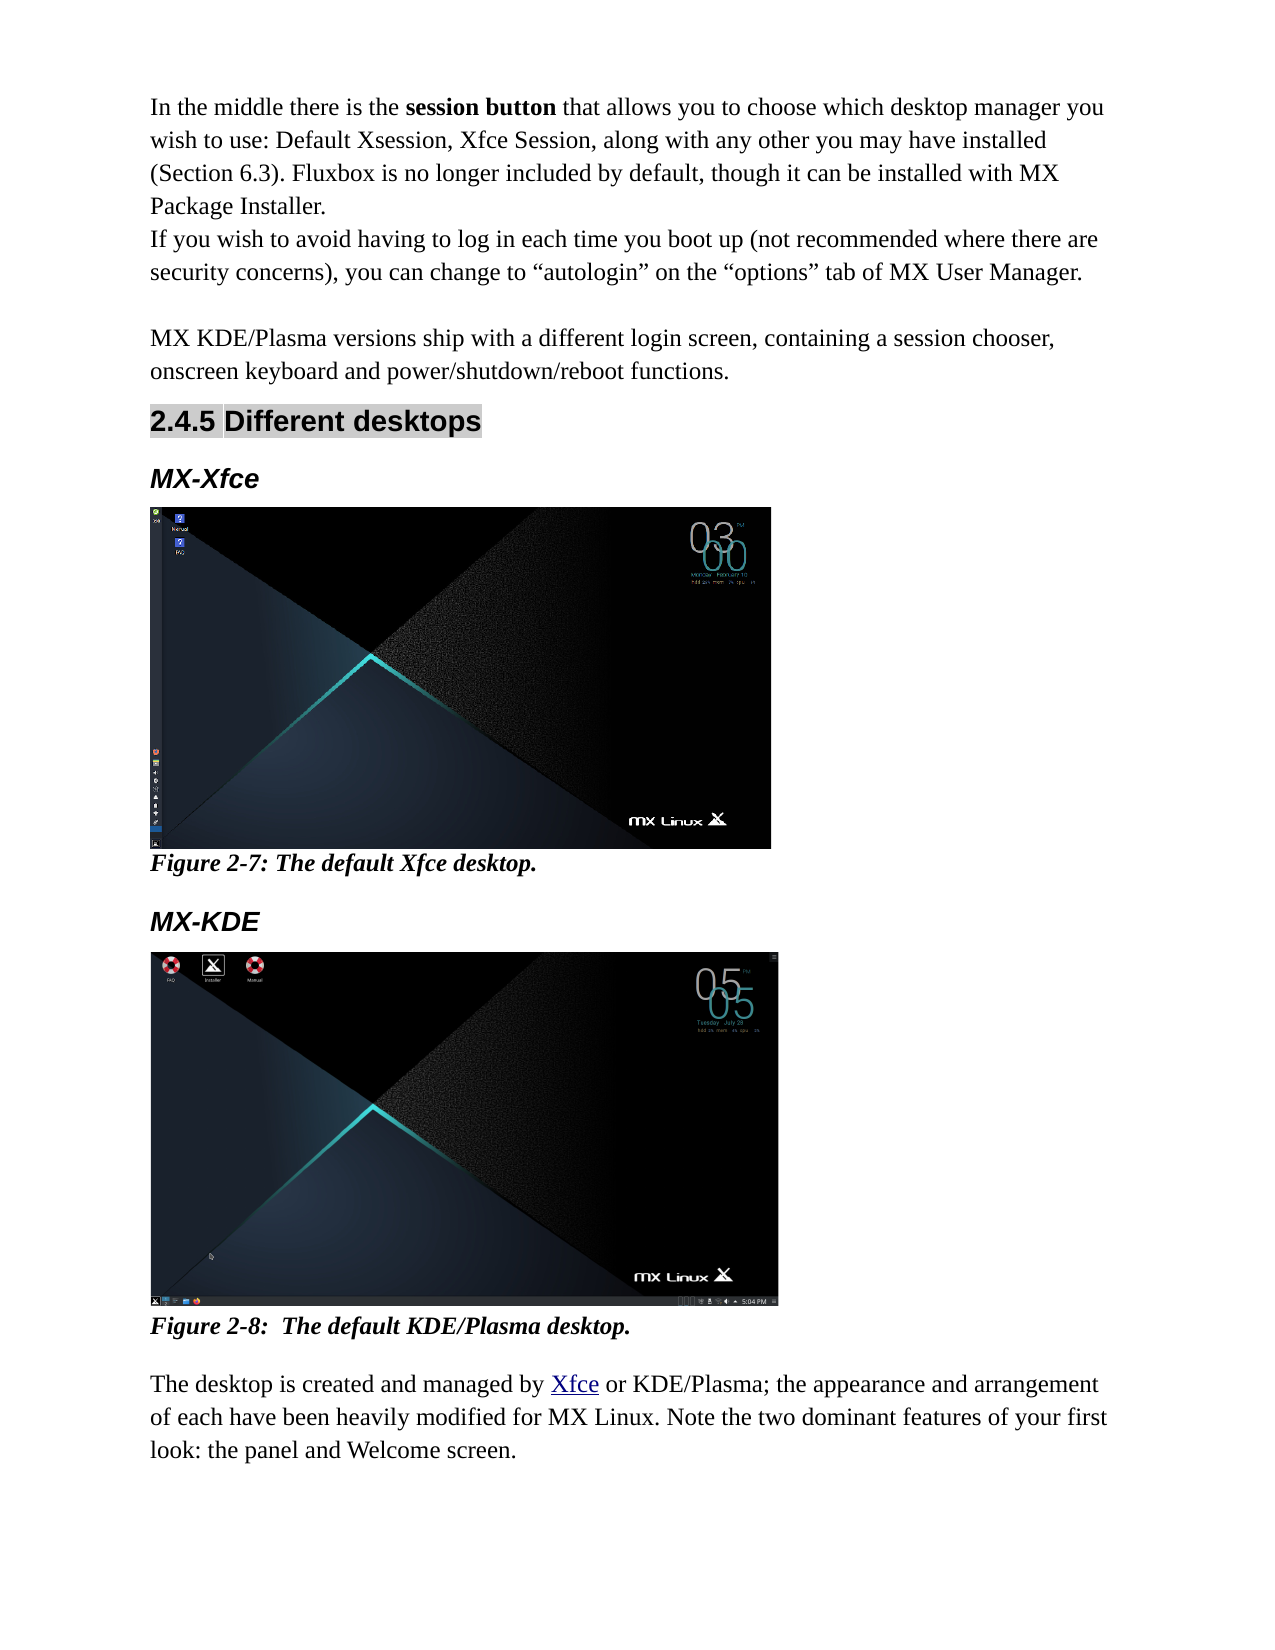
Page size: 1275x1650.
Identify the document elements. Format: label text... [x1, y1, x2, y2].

text Figure 2-7: The default Xfce desktop. [150, 848, 1125, 877]
picture [150, 507, 772, 849]
picture [150, 952, 779, 1306]
text If you wish to avoid having to log in each time you boot up (not recommended where there are security concerns), you can change to “autologin” on the “options” tab of MX User Manager. [150, 224, 1125, 286]
subtitle MX-Xfce [150, 463, 1125, 494]
text Figure 2-8: The default KDE/Plasma desktop. [150, 1311, 1125, 1340]
text In the middle there is the session button that allows you to choose which desktop manager you wish to use: Default Xsession, Xfce Session, along with any other you may have installed (Section 6.3). Fluxbox is no longer included by default, though it can be installed with MX Package Installer. [150, 92, 1125, 220]
subtitle 2.4.5 Different desktops [482, 404, 1125, 438]
text MX KDE/Plasma versions ship with a different login screen, containing a session chooser, onscreen keyboard and power/shutdown/reboot functions. [150, 323, 1125, 385]
subtitle MX-KDE [150, 906, 1125, 937]
text The desktop is created and managed by Xfce or KDE/Plasma; the appearance and arrangement of each have been heavily modified for MX Linux. Note the two dominant features of your first look: the panel and Welcome screen. [150, 1369, 1125, 1463]
